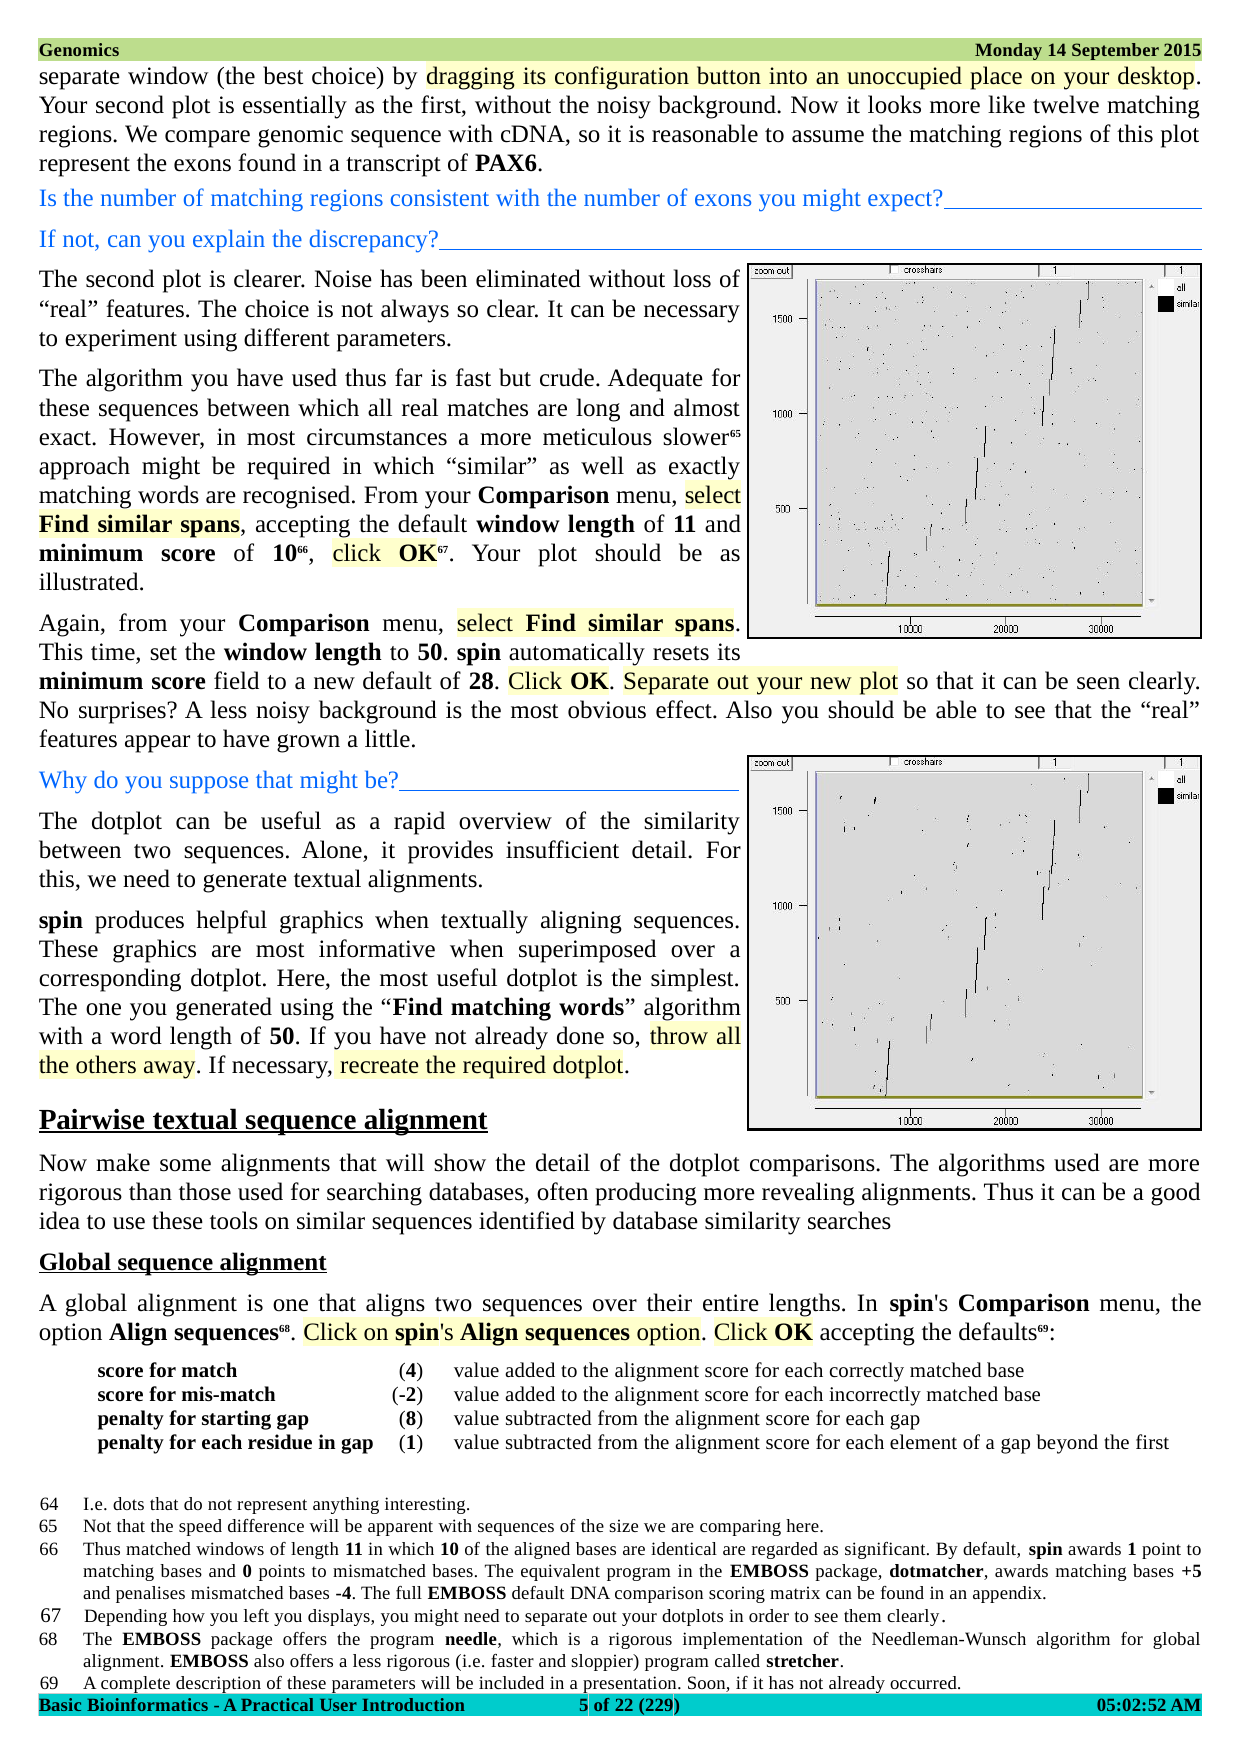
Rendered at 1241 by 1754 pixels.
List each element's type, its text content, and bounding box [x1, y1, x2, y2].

text separate window (the best choice) by dragging its configuration button into an unoccupied place on your desktop. Your second plot is essentially as the first, without the noisy background. Now it looks more like twelve matching regions. We compare genomic sequence with cDNA, so it is reasonable to assume the matching regions of this plot represent the exons found in a transcript of PAX6. [38, 61, 1202, 177]
text Depending how you left you displays, you might need to separate out your dotplots in order to see them clearly. [40, 1603, 1202, 1627]
picture [749, 757, 1200, 1128]
text The dotplot can be useful as a rapid overview of the similarity between two sequences. Alone, it provides insufficient detail. For this, we need to generate textual alignments. [38, 806, 747, 893]
text Now make some alignments that will show the detail of the dotplot comparisons. The algorithms used are more rigorous than those used for searching databases, often producing more revealing alignments. Thus it can be a good idea to use these tools on similar sequences identified by database similarity searches [38, 1148, 1202, 1235]
text Why do you suppose that might be? [38, 765, 747, 794]
text Global sequence alignment [38, 1247, 1202, 1276]
picture [749, 265, 1200, 637]
text The algorithm you have used thus far is fast but crude. Adequate for these sequences between which all real matches are long and almost exact. However, in most circumstances a more meticulous slower approach might be required in which “similar” as well as exactly matching words are recognised. From your Comparison menu, select Find similar spans, accepting the default window length of 11 and minimum score of 10, click OK. Your plot should be as illustrated. [38, 363, 747, 596]
text The second plot is clearer. Noise has been eliminated without loss of “real” features. The choice is not always so clear. It can be necessary to experiment using different parameters. [38, 264, 747, 352]
text Pairwise textual sequence alignment [38, 1102, 1202, 1136]
text Thus matched windows of length 11 in which 10 of the aligned bases are identical are regarded as significant. By default, spin awards 1 point to matching bases and 0 points to mismatched bases. The equivalent program in the EMBOSS package, dotmatcher, awards matching bases +5 and penalises mismatched bases -4. The full EMBOSS default DNA comparison scoring matrix can be found in an appendix. [39, 1537, 1202, 1603]
text The EMBOSS package offers the program needle, which is a rigorous implementation of the Needleman-Wunsch algorithm for global alignment. EMBOSS also offers a less rigorous (i.e. faster and sloppier) program called stretcher. [38, 1627, 1202, 1671]
text I.e. dots that do not represent anything interesting. [39, 1493, 1202, 1515]
text A global alignment is one that aligns two sequences over their entire lengths. In spin's Comparison menu, the option Align sequences. Click on spin's Align sequences option. Click OK accepting the defaults: [38, 1288, 1202, 1346]
text penalty for starting gap (8) value subtracted from the alignment score for each gap [97, 1406, 1202, 1430]
text score for mis-match (-2) value added to the alignment score for each incorrectly matched base [97, 1382, 1202, 1406]
text spin produces helpful graphics when textually aligning sequences. These graphics are most informative when superimposed over a corresponding dotplot. Here, the most useful dotplot is the simplest. The one you generated using the “Find matching words” algorithm with a word length of 50. If you have not already done so, throw all the others away. If necessary, recreate the required dotplot. [38, 904, 747, 1079]
text penalty for each residue in gap (1) value subtracted from the alignment score for each element of a gap beyond the first [97, 1430, 1202, 1454]
text score for match (4) value added to the alignment score for each correctly matched base [97, 1358, 1202, 1382]
text A complete description of these parameters will be included in a presentation. Soon, if it has not already occurred. [39, 1671, 1202, 1693]
text Is the number of matching regions consistent with the number of exons you might expect? [38, 183, 1202, 212]
text Not that the speed difference will be apparent with sequences of the size we are comparing here. [38, 1515, 1202, 1537]
text Again, from your Comparison menu, select Find similar spans. This time, set the window length to 50. spin automatically resets its minimum score field to a new default of 28. Click OK. Separate out your new plot so that it can be seen clearly. No surprises? A less noisy background is the most obvious effect. Also you should be able to see that the “real” features appear to have grown a little. [38, 608, 1202, 753]
text If not, can you explain the discrepancy? [38, 223, 1202, 253]
